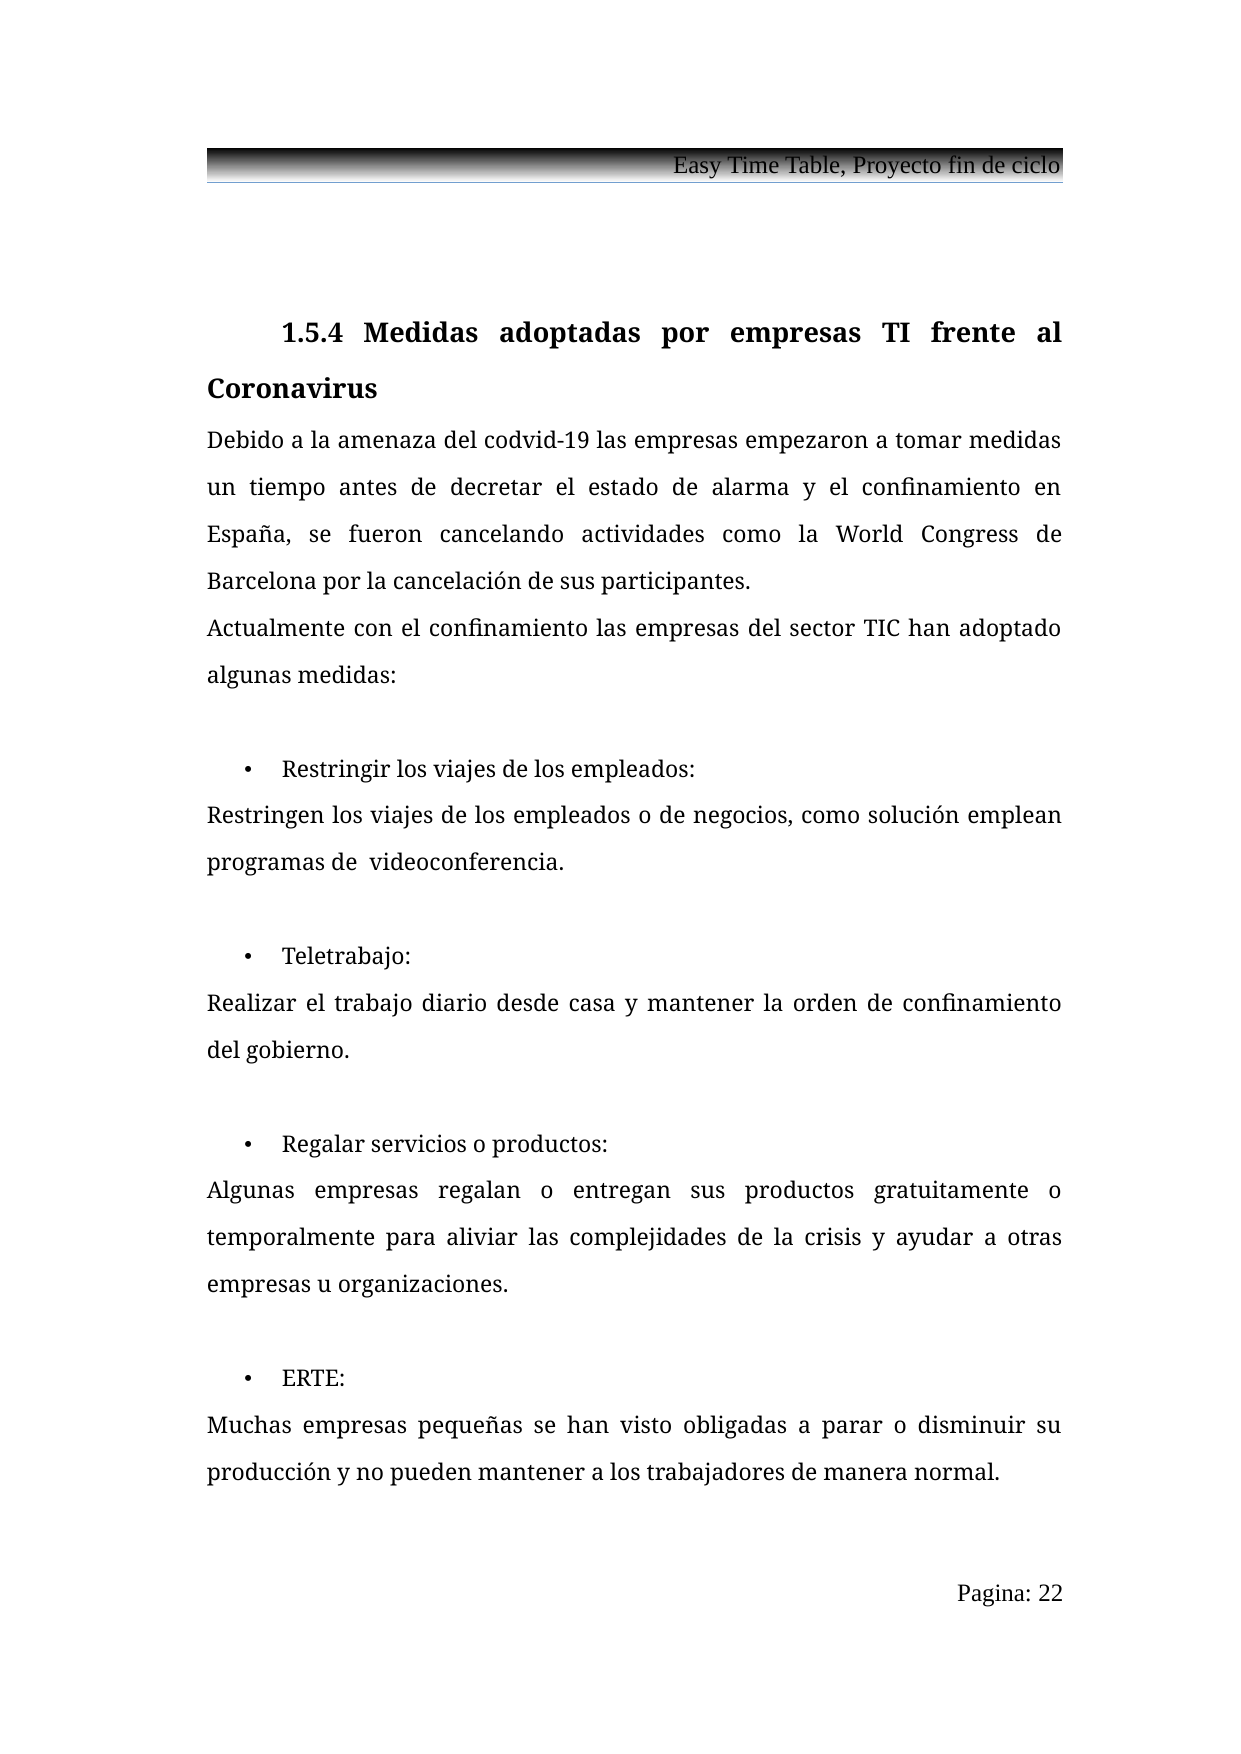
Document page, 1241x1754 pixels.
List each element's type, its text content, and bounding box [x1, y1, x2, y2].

list Restringir los viajes de los empleados: [244, 753, 1063, 784]
text Debido a la amenaza del codvid-19 las empresas empezaron a tomar medidas un tiempo antes de decretar el estado de alarma y el confinamiento en España, se fueron cancelando actividades como la World Congress de Barcelona por la cancelación de sus participantes. [207, 424, 1063, 596]
text Realizar el trabajo diario desde casa y mantener la orden de confinamiento del gobierno. [207, 987, 1063, 1065]
text Restringen los viajes de los empleados o de negocios, como solución emplean programas de videoconferencia. [207, 799, 1063, 878]
text Actualmente con el confinamiento las empresas del sector TIC han adoptado algunas medidas: [207, 612, 1063, 690]
text 1.5.4 Medidas adoptadas por empresas TI frente al Coronavirus [207, 314, 1063, 406]
list Regalar servicios o productos: [244, 1128, 1063, 1159]
text Algunas empresas regalan o entregan sus productos gratuitamente o temporalmente para aliviar las complejidades de la crisis y ayudar a otras empresas u organizaciones. [207, 1174, 1063, 1299]
list Teletrabajo: [244, 940, 1063, 971]
text Muchas empresas pequeñas se han visto obligadas a parar o disminuir su producción y no pueden mantener a los trabajadores de manera normal. [207, 1409, 1063, 1487]
list ERTE: [244, 1362, 1063, 1393]
